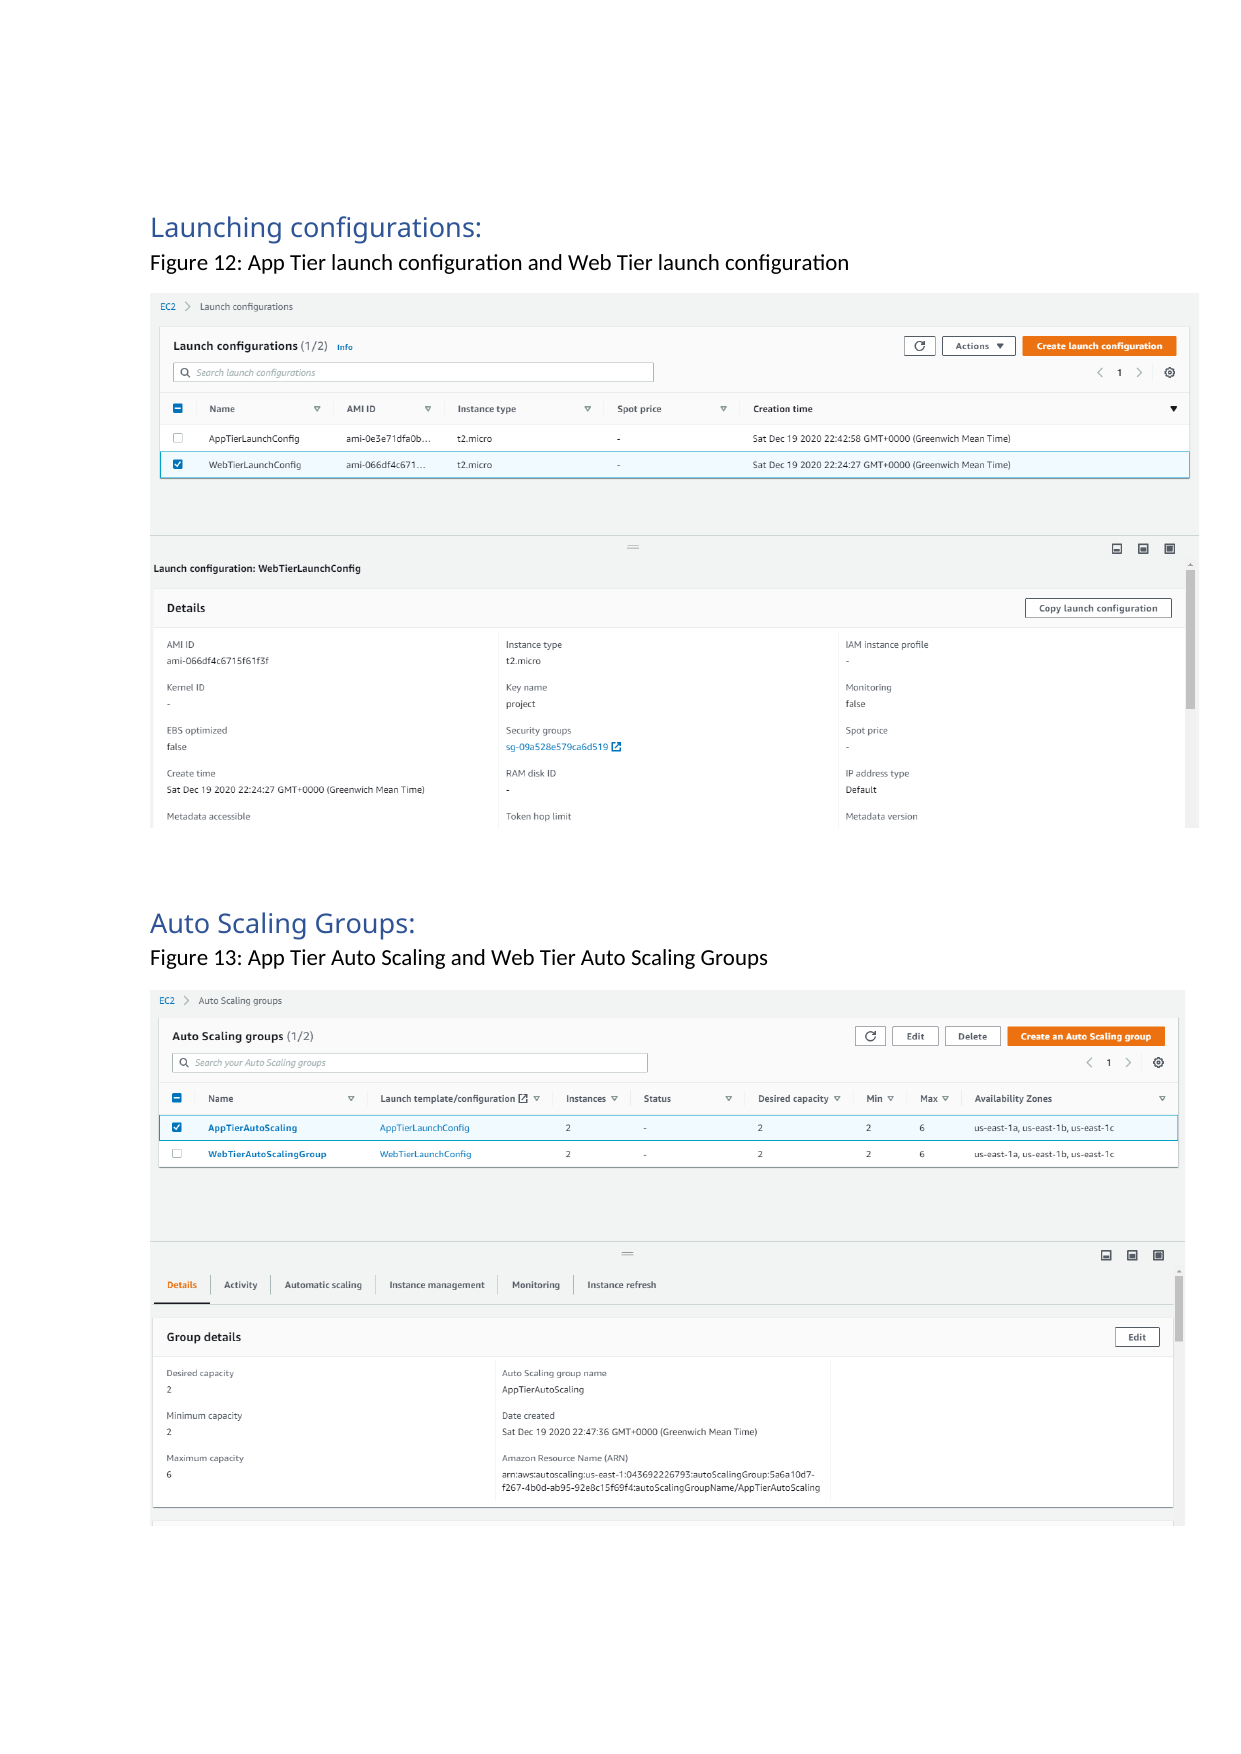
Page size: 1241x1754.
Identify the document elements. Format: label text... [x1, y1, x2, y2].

text Figure 12: App Tier launch configuration and Web Tier launch configuration [150, 248, 1090, 276]
subtitle Auto Scaling Groups: [150, 904, 1090, 941]
text Figure 13: App Tier Auto Scaling and Web Tier Auto Scaling Groups [150, 943, 1090, 972]
subtitle Launching configurations: [150, 208, 1090, 245]
